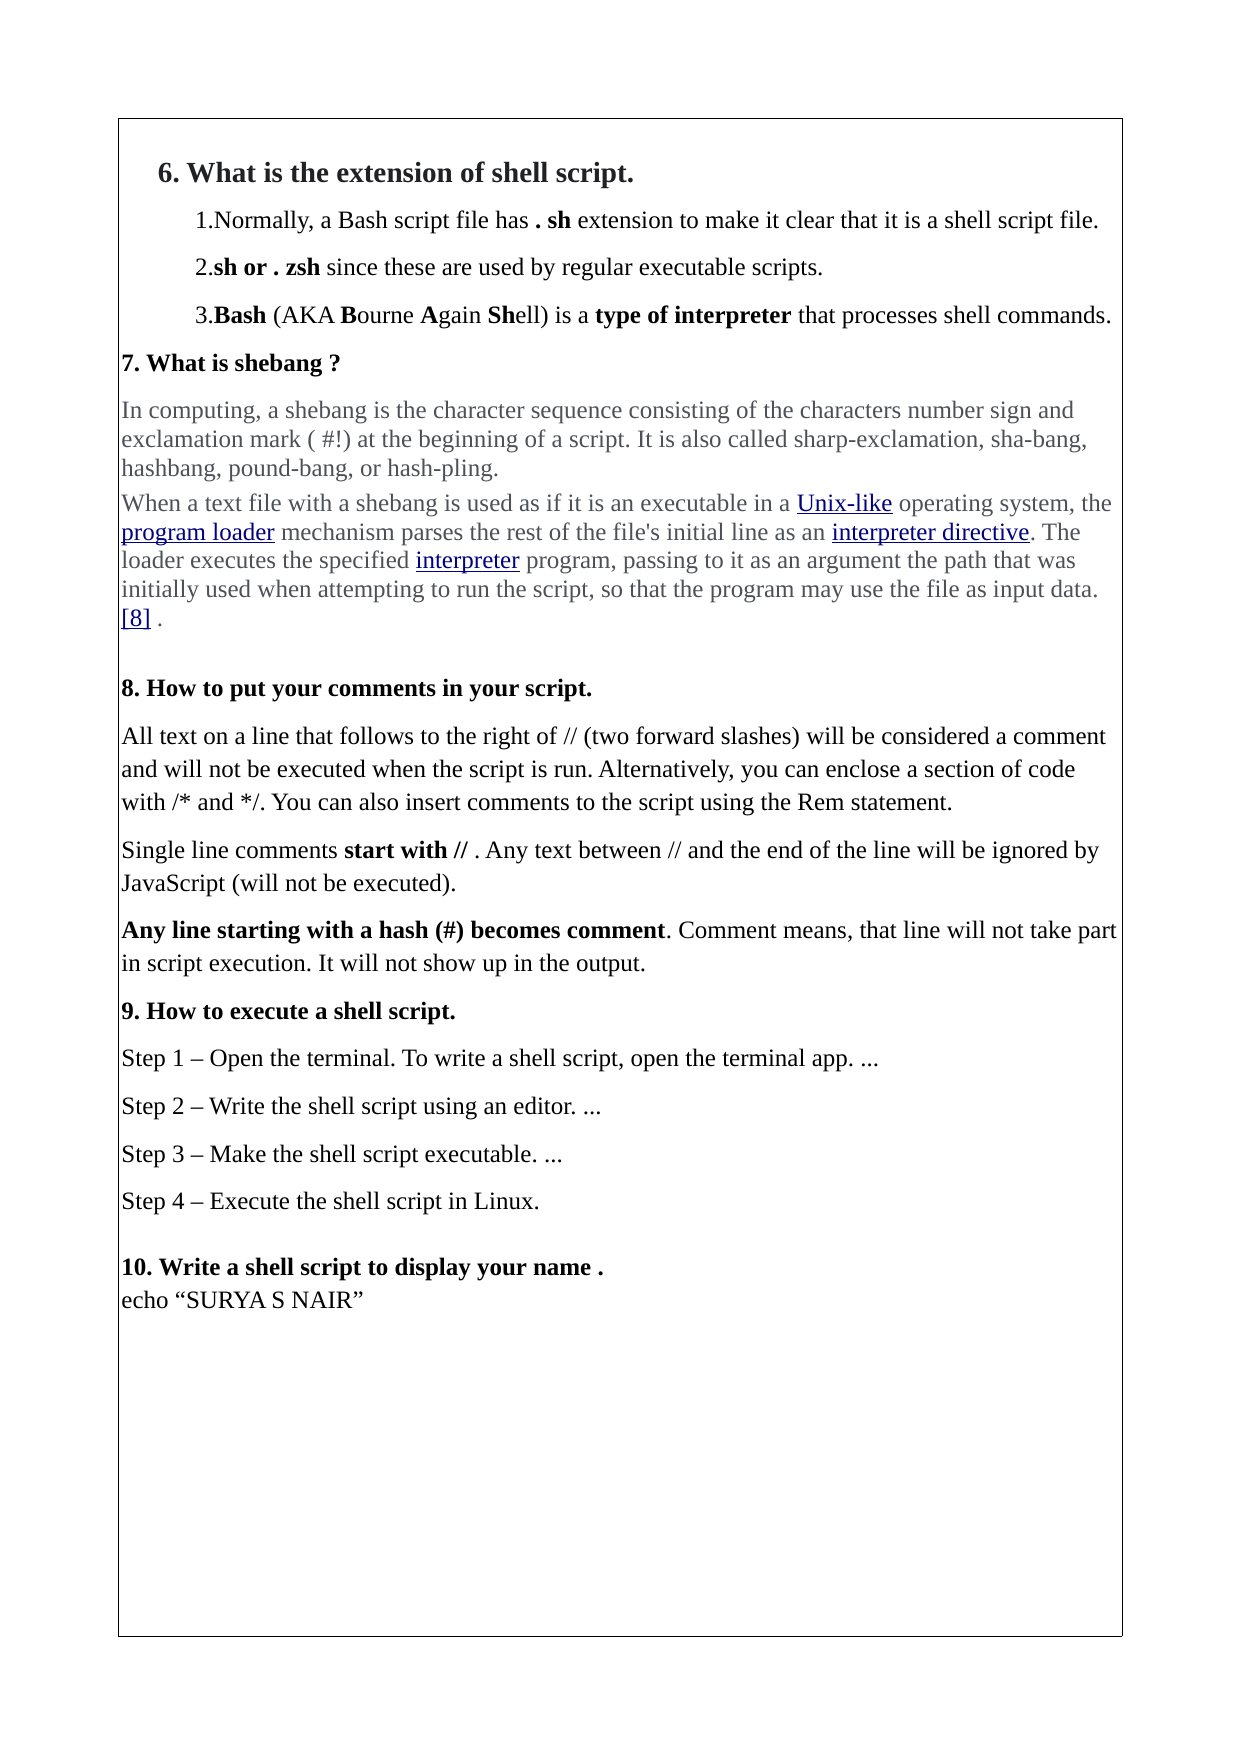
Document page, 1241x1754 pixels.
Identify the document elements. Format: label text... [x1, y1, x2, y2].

list Bash (AKA Bourne Again Shell) is a type of interpreter that processes shell commands. [121, 300, 1119, 329]
text Step 3 – Make the shell script executable. ... [121, 1139, 1119, 1167]
text 8. How to put your comments in your script. [121, 673, 1119, 702]
text All text on a line that follows to the right of // (two forward slashes) will be considered a comment and will not be executed when the script is run. Alternatively, you can enclose a section of code with /* and */. You can also insert comments to the script using the Rem statement. [121, 721, 1119, 816]
list sh or . zsh since these are used by regular executable scripts. [121, 252, 1119, 281]
text 9. How to execute a shell script. [121, 996, 1119, 1025]
text Step 4 – Execute the shell script in Linux. [121, 1186, 1119, 1215]
text 7. What is shebang ? [121, 348, 1119, 376]
list 6. What is the extension of shell script. [121, 155, 1119, 188]
list Normally, a Bash script file has . sh extension to make it clear that it is a shell script file. [121, 205, 1119, 234]
text 10. Write a shell script to display your name . [121, 1252, 1119, 1281]
text Step 2 – Write the shell script using an editor. ... [121, 1091, 1119, 1120]
text Single line comments start with // . Any text between // and the end of the line will be ignored by JavaScript (will not be executed). [121, 835, 1119, 896]
text Any line starting with a hash (#) becomes comment. Comment means, that line will not take part in script execution. It will not show up in the output. [121, 915, 1119, 977]
text echo “SURYA S NAIR” [121, 1285, 1119, 1314]
text Step 1 – Open the terminal. To write a shell script, open the terminal app. ... [121, 1043, 1119, 1072]
text In computing, a shebang is the character sequence consisting of the characters number sign and exclamation mark ( #!) at the beginning of a script. It is also called sharp-exclamation, sha-bang, hashbang, pound-bang, or hash-pling. [121, 395, 1119, 482]
text When a text file with a shebang is used as if it is an executable in a Unix-like operating system, the program loader mechanism parses the rest of the file's initial line as an interpreter directive. The loader executes the specified interpreter program, passing to it as an argument the path that was initially used when attempting to run the script, so that the program may use the file as input data.[8] . [121, 488, 1119, 632]
